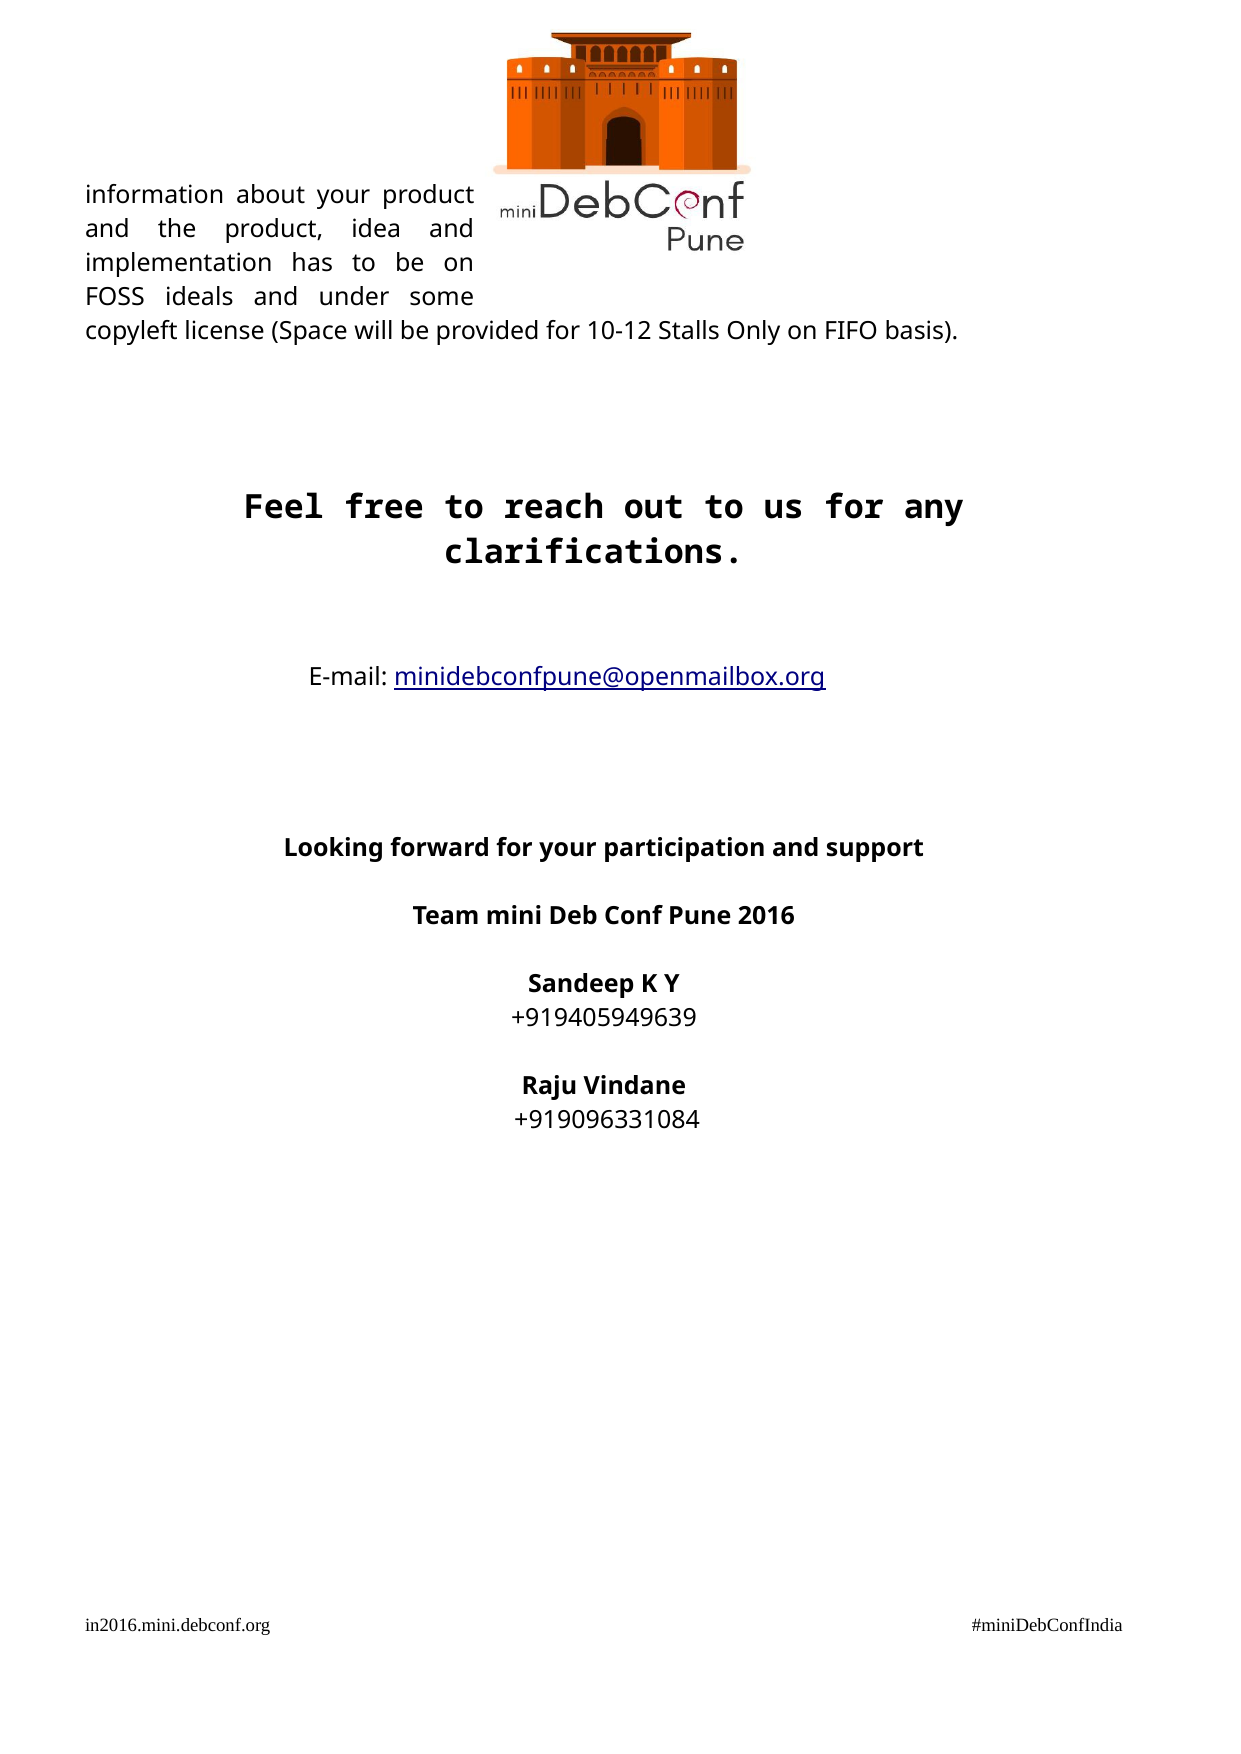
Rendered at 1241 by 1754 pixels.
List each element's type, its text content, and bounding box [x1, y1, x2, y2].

text Raju Vindane [85, 1068, 1123, 1102]
text information about your product and the product, idea and implementation has to be on FOSS ideals and under some copyleft license (Space will be provided for 10-12 Stalls Only on FIFO basis). [85, 176, 1123, 347]
text Looking forward for your participation and support [85, 829, 1123, 863]
picture [474, 0, 798, 298]
text E-mail: minidebconfpune@openmailbox.org [85, 659, 1123, 693]
text Sandeep K Y [85, 966, 1123, 999]
text +919405949639 [85, 999, 1123, 1034]
text Team mini Deb Conf Pune 2016 [85, 897, 1123, 931]
text Feel free to reach out to us for any clarifications. [85, 483, 1123, 574]
text +919096331084 [85, 1102, 1123, 1136]
